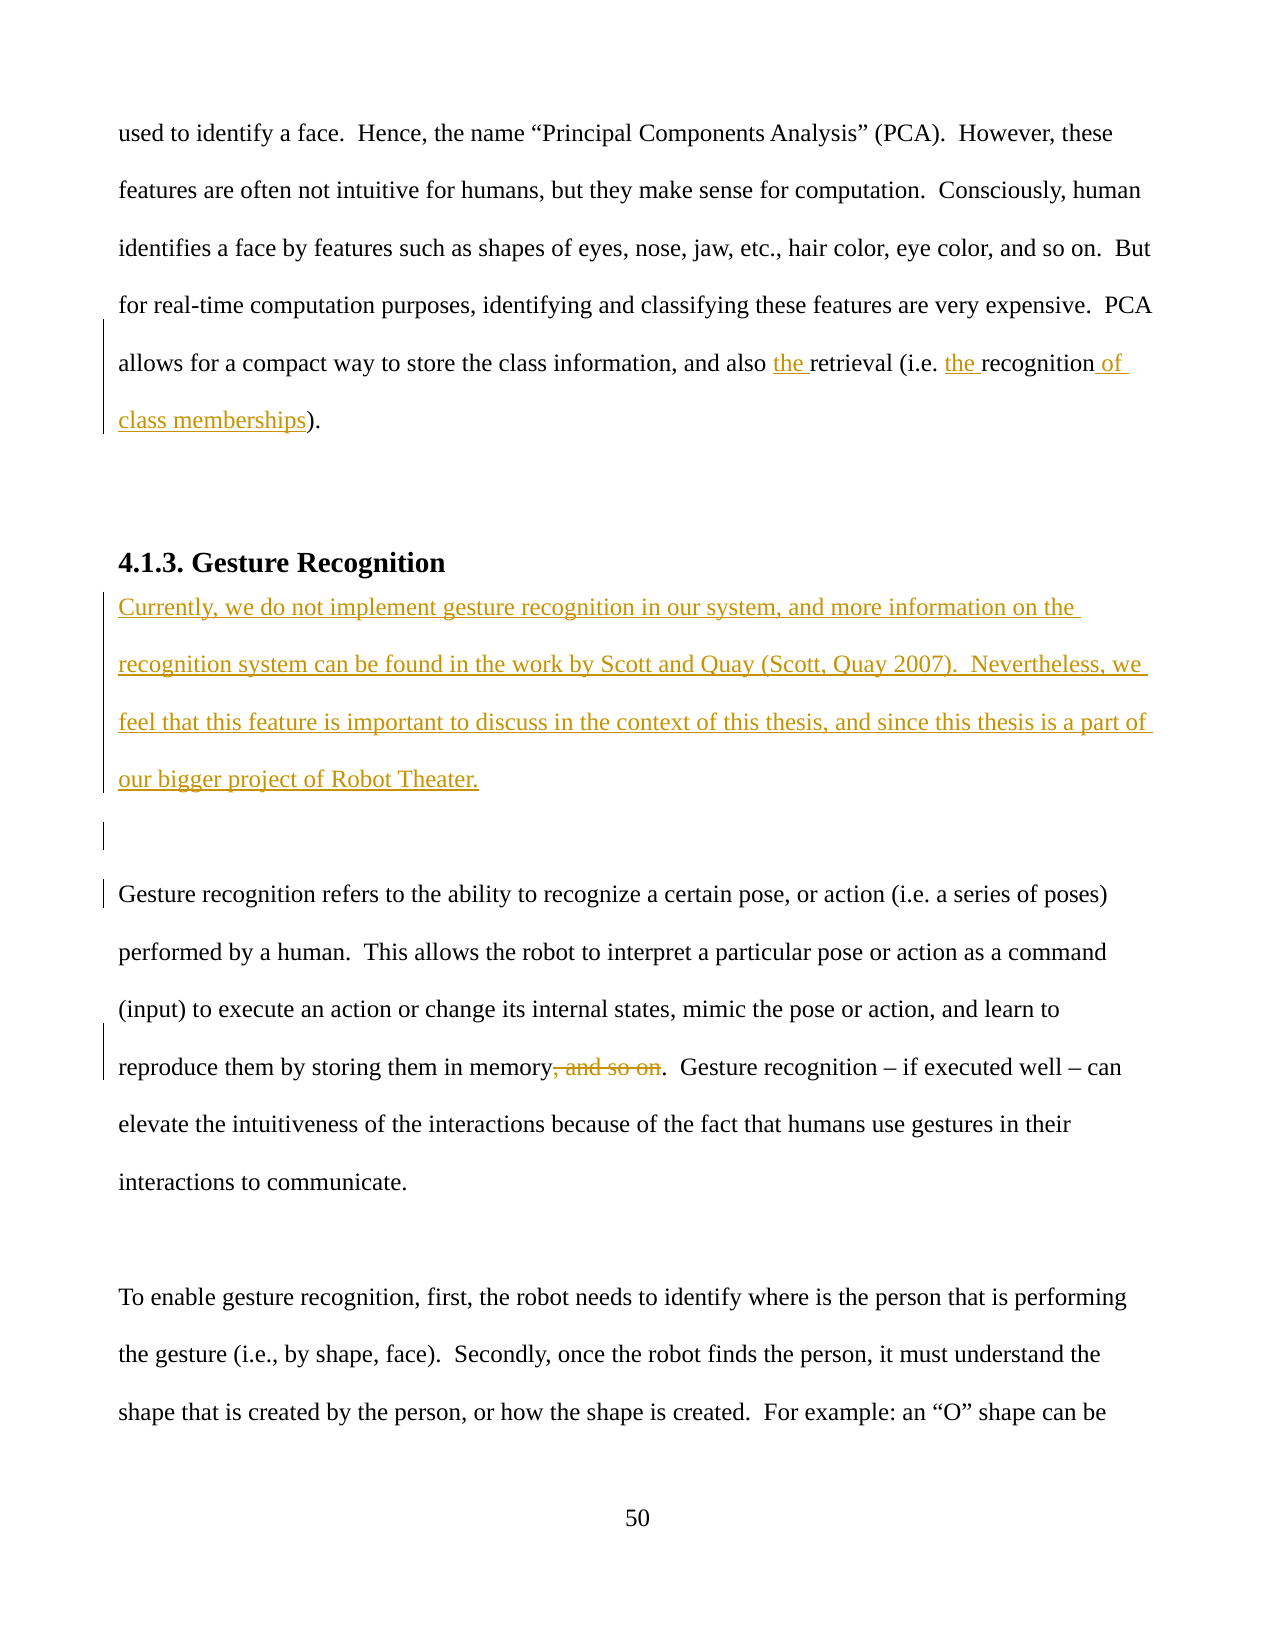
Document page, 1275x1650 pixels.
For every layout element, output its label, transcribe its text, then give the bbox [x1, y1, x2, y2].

text Gesture recognition refers to the ability to recognize a certain pose, or action (i.e. a series of poses) performed by a human. This allows the robot to interpret a particular pose or action as a command (input) to execute an action or change its internal states, mimic the pose or action, and learn to reproduce them by storing them in memory. Gesture recognition – if executed well – can elevate the intuitiveness of the interactions because of the fact that humans use gestures in their interactions to communicate. [118, 879, 1157, 1195]
text Currently, we do not implement gesture recognition in our system, and more information on the recognition system can be found in the work by Scott and Quay (Scott, Quay 2007). Nevertheless, we feel that this feature is important to discuss in the context of this thesis, and since this thesis is a part of our bigger project of Robot Theater. [118, 592, 1157, 793]
text To enable gesture recognition, first, the robot needs to identify where is the person that is performing the gesture (i.e., by shape, face). Secondly, once the robot finds the person, it must understand the shape that is created by the person, or how the shape is created. For example: an “O” shape can be [118, 1282, 1157, 1425]
subtitle 4.1.3. Gesture Recognition [118, 546, 1157, 579]
text used to identify a face. Hence, the name “Principal Components Analysis” (PCA). However, these features are often not intuitive for humans, but they make sense for computation. Consciously, human identifies a face by features such as shapes of eyes, nose, jaw, etc., hair color, eye color, and so on. But for real-time computation purposes, identifying and classifying these features are very expensive. PCA allows for a compact way to store the class information, and also the retrieval (i.e. the recognition of class memberships). [118, 118, 1157, 434]
